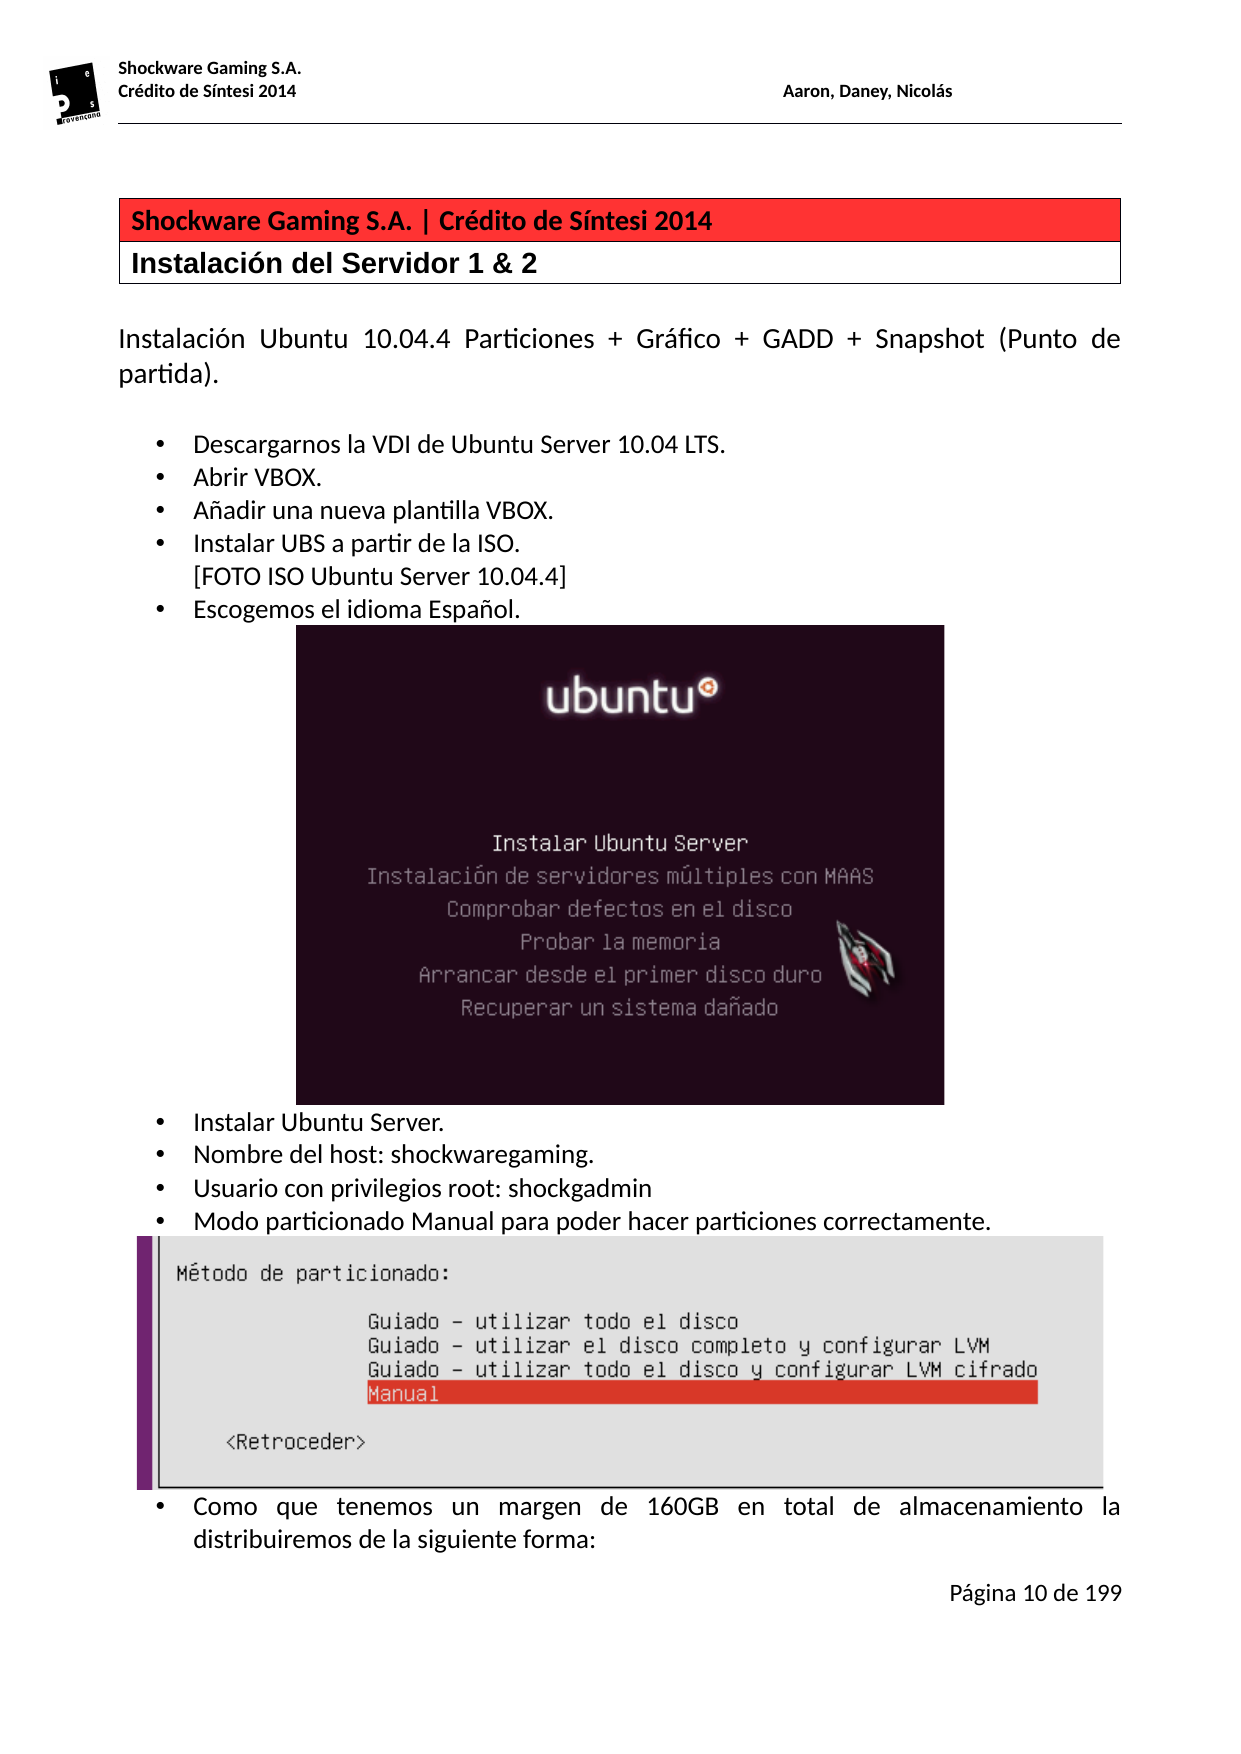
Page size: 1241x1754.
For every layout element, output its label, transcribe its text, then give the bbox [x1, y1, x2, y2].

picture [296, 625, 945, 1105]
list [FOTO ISO Ubuntu Server 10.04.4] [156, 559, 1122, 592]
list Como que tenemos un margen de 160GB en total de almacenamiento la distribuiremos de la siguiente forma: [156, 1237, 1122, 1555]
list Usuario con privilegios root: shockgadmin [156, 1171, 1122, 1204]
list Descargarnos la VDI de Ubuntu Server 10.04 LTS. [156, 427, 1122, 460]
list Escogemos el idioma Español. [156, 592, 1122, 625]
list Nombre del host: shockwaregaming. [156, 1138, 1122, 1171]
list Abrir VBOX. [156, 460, 1122, 493]
table_cell Instalación del Servidor 1 & 2 [120, 242, 1120, 283]
list Modo particionado Manual para poder hacer particiones correctamente. [156, 1204, 1122, 1237]
table_header Shockware Gaming S.A. | Crédito de Síntesi 2014 [120, 199, 1120, 241]
list Instalar Ubuntu Server. [156, 625, 1122, 1138]
picture [43, 56, 110, 130]
list Añadir una nueva plantilla VBOX. [156, 493, 1122, 526]
list Instalar UBS a partir de la ISO. [156, 526, 1122, 559]
picture [136, 1236, 1104, 1490]
text Instalación Ubuntu 10.04.4 Particiones + Gráfico + GADD + Snapshot (Punto de partida). [118, 320, 1122, 391]
